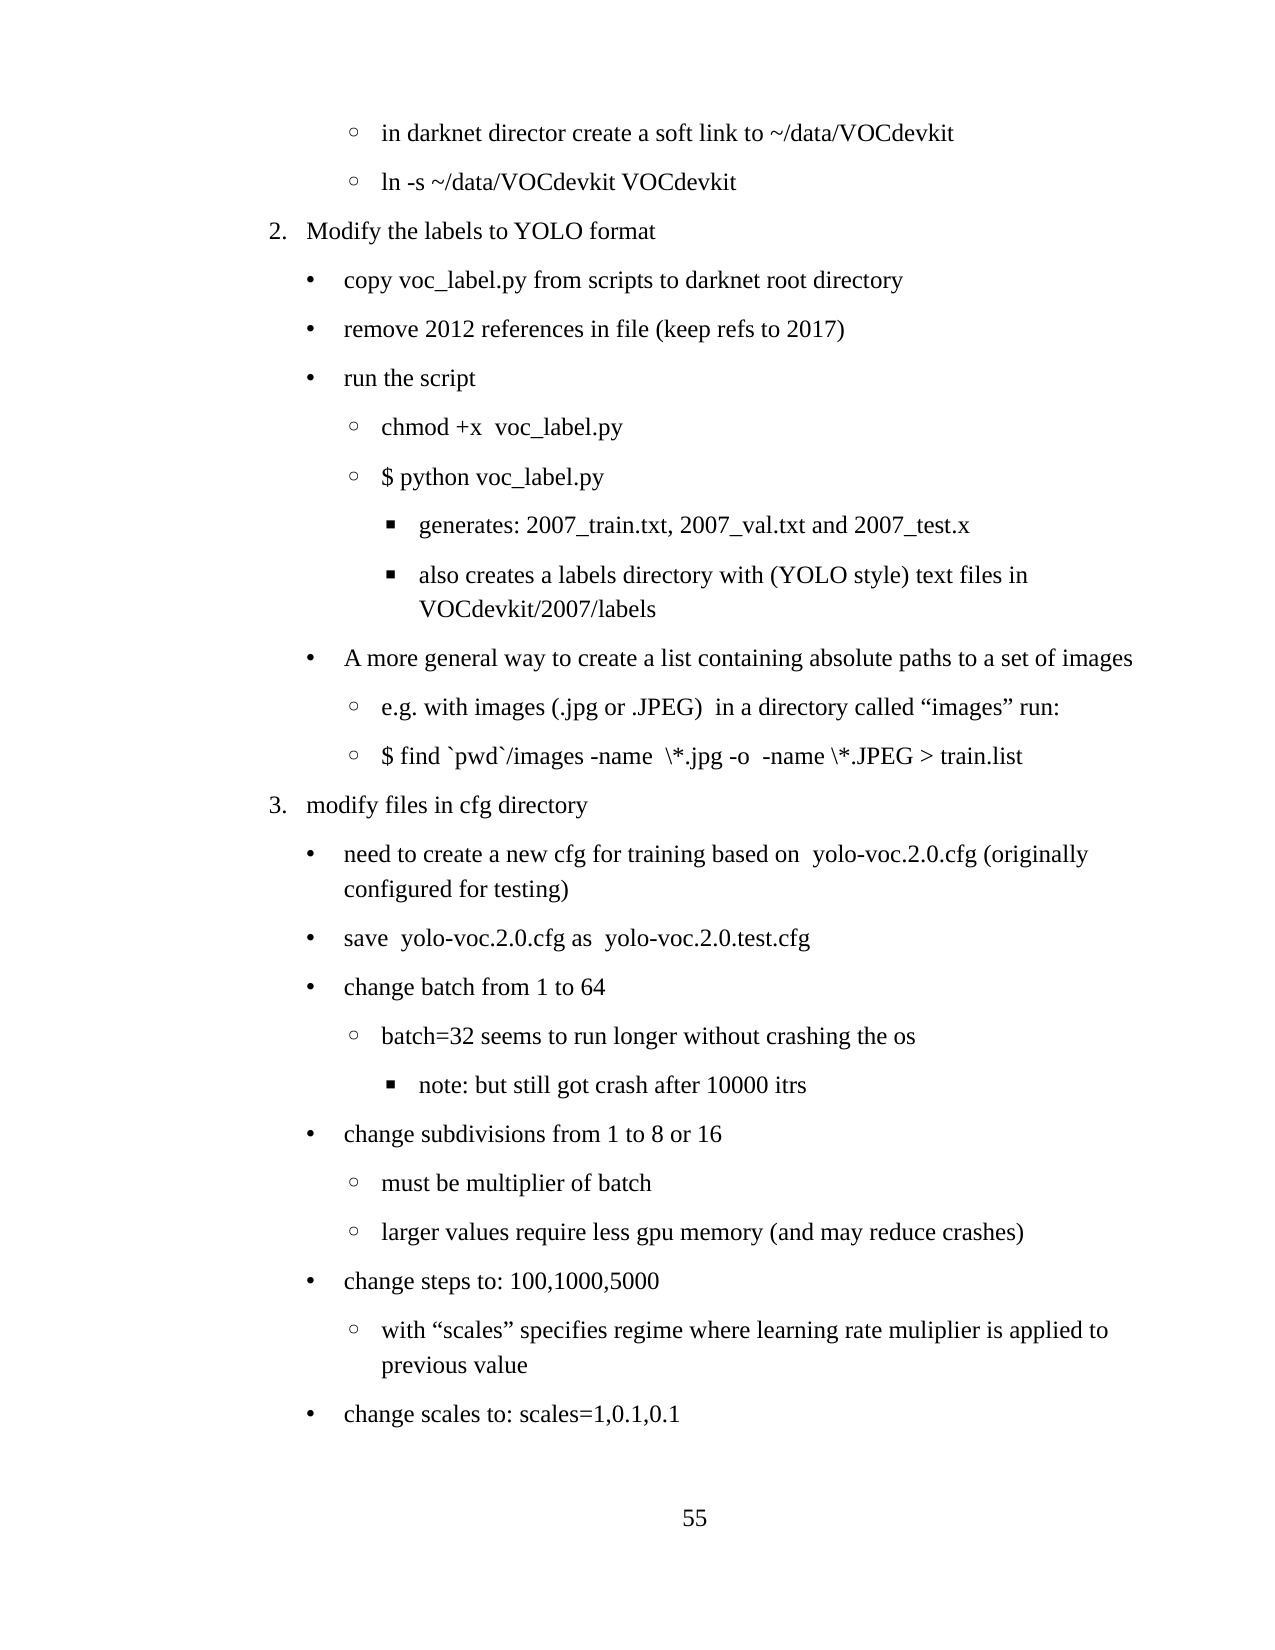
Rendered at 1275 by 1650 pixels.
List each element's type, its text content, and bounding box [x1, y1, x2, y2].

list also creates a labels directory with (YOLO style) text files in VOCdevkit/2007/labels [381, 560, 1158, 623]
list change batch from 1 to 64 [306, 972, 1158, 1001]
list A more general way to create a list containing absolute paths to a set of images [306, 643, 1158, 672]
list $ find `pwd`/images -name \*.jpg -o -name \*.JPEG > train.list [344, 741, 1158, 770]
list in darknet director create a soft link to ~/data/VOCdevkit [344, 118, 1158, 147]
list must be multiplier of batch [344, 1168, 1158, 1197]
list batch=32 seems to run longer without crashing the os [344, 1021, 1158, 1050]
list remove 2012 references in file (keep refs to 2017) [306, 314, 1158, 343]
list change steps to: 100,1000,5000 [306, 1266, 1158, 1295]
list generates: 2007_train.txt, 2007_val.txt and 2007_test.x [381, 511, 1158, 539]
list with “scales” specifies regime where learning rate muliplier is applied to previous value [344, 1316, 1158, 1379]
list run the script [306, 363, 1158, 392]
list save yolo-voc.2.0.cfg as yolo-voc.2.0.test.cfg [306, 923, 1158, 952]
list e.g. with images (.jpg or .JPEG) in a directory called “images” run: [344, 692, 1158, 721]
list copy voc_label.py from scripts to darknet root directory [306, 265, 1158, 294]
list chmod +x voc_label.py [344, 412, 1158, 441]
list change subdivisions from 1 to 8 or 16 [306, 1119, 1158, 1148]
list Modify the labels to YOLO format [269, 216, 1158, 245]
list ln -s ~/data/VOCdevkit VOCdevkit [344, 167, 1158, 196]
list larger values require less gpu memory (and may reduce crashes) [344, 1217, 1158, 1246]
list modify files in cfg directory [269, 790, 1158, 819]
list change scales to: scales=1,0.1,0.1 [306, 1399, 1158, 1428]
list note: but still got crash after 10000 itrs [381, 1070, 1158, 1099]
list need to create a new cfg for training based on yolo-voc.2.0.cfg (originally configured for testing) [306, 839, 1158, 903]
list $ python voc_label.py [344, 462, 1158, 490]
